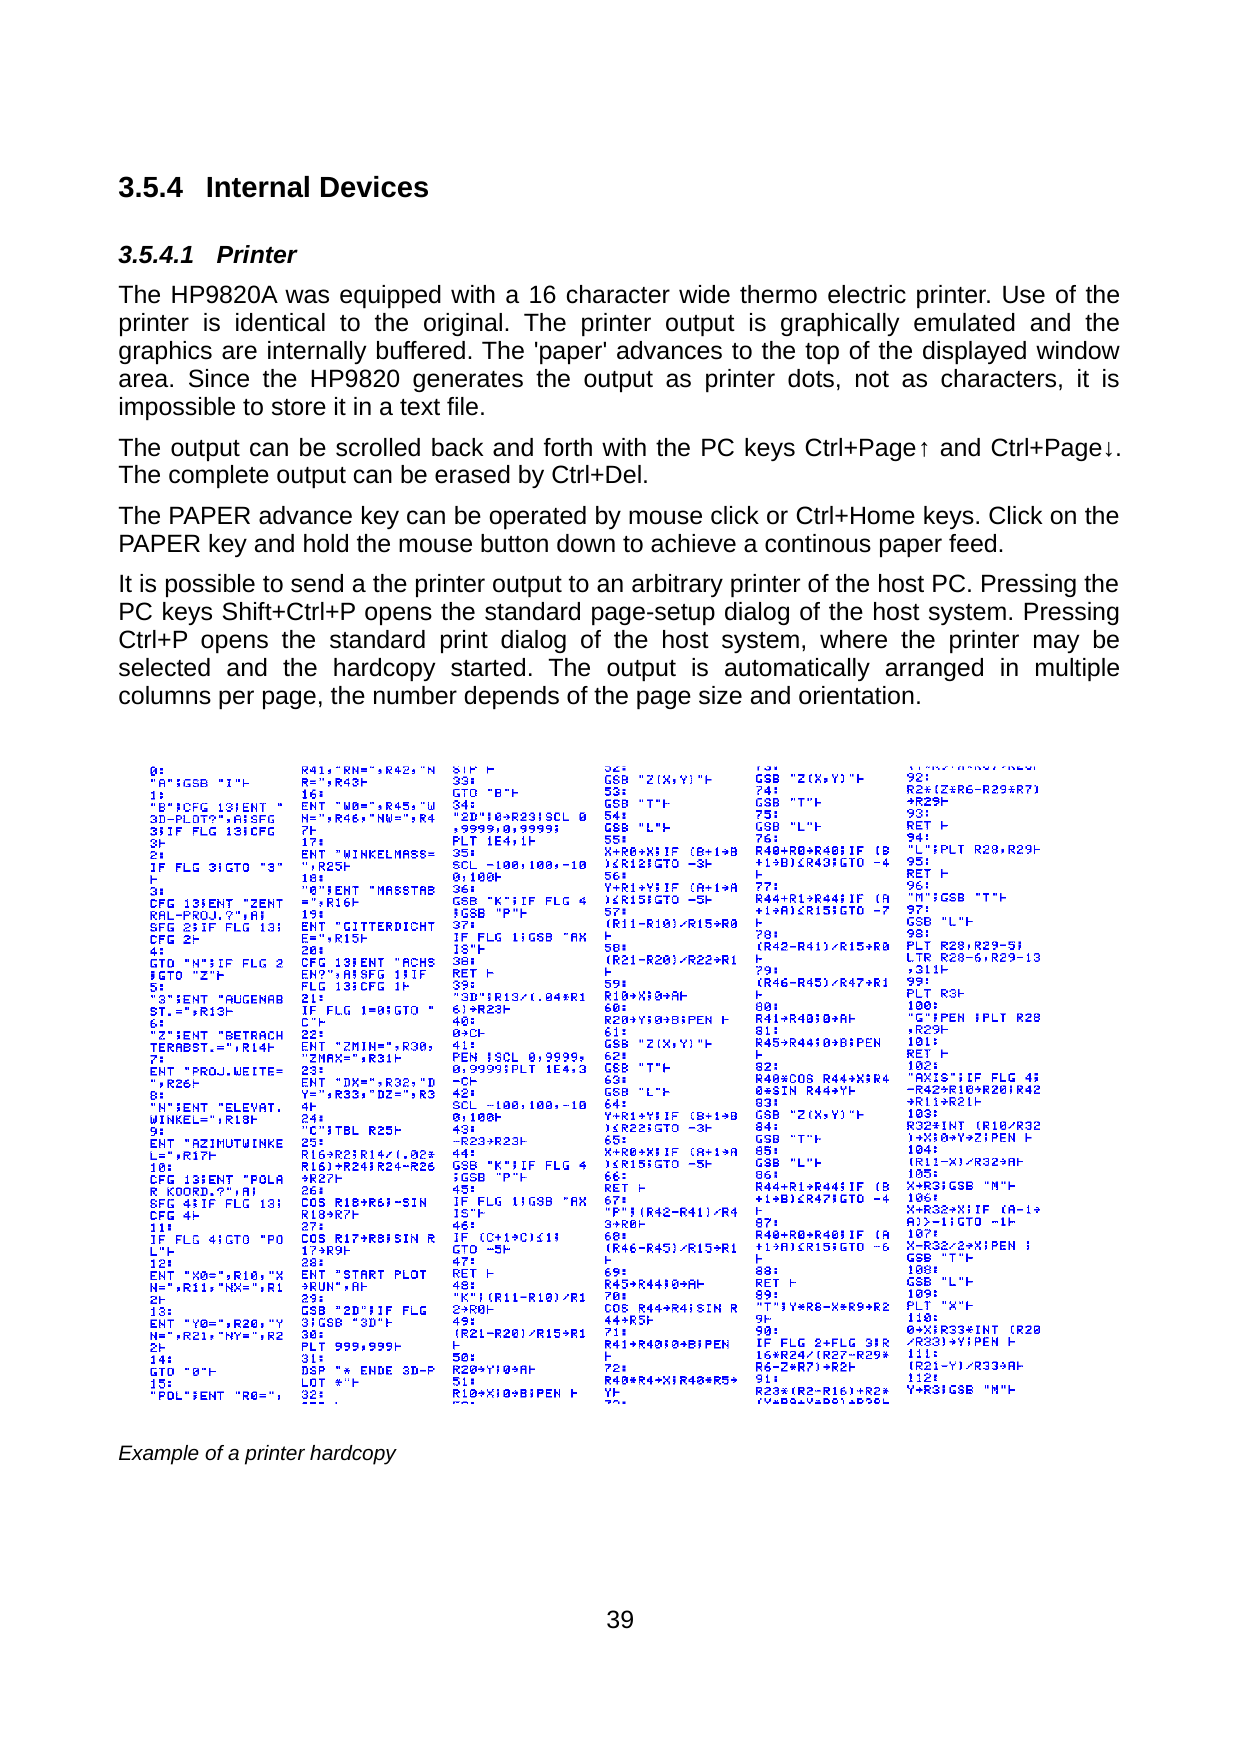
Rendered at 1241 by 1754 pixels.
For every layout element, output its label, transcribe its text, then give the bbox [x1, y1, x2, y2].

text Example of a printer hardcopy [118, 1442, 1122, 1465]
subtitle Printer [118, 241, 1122, 269]
text The output can be scrolled back and forth with the PC keys Ctrl+Page↑ and Ctrl+Page↓. The complete output can be erased by Ctrl+Del. [118, 433, 1122, 489]
text The PAPER advance key can be operated by mouse click or Ctrl+Home keys. Click on the PAPER key and hold the mouse button down to achieve a continous paper feed. [118, 502, 1122, 558]
text It is possible to send a the printer output to an arbitrary printer of the host PC. Pressing the PC keys Shift+Ctrl+P opens the standard page-setup dialog of the host system. Pressing Ctrl+P opens the standard print dialog of the host system, where the printer may be selected and the hardcopy started. The output is automatically arranged in multiple columns per page, the number depends of the page size and orientation. [118, 570, 1122, 710]
text The HP9820A was equipped with a 16 character wide thermo electric printer. Use of the printer is identical to the original. The printer output is graphically emulated and the graphics are internally buffered. The 'paper' advances to the top of the displayed window area. Since the HP9820 generates the output as printer dots, not as characters, it is impossible to store it in a text file. [118, 281, 1122, 421]
subtitle Internal Devices [118, 171, 1122, 204]
